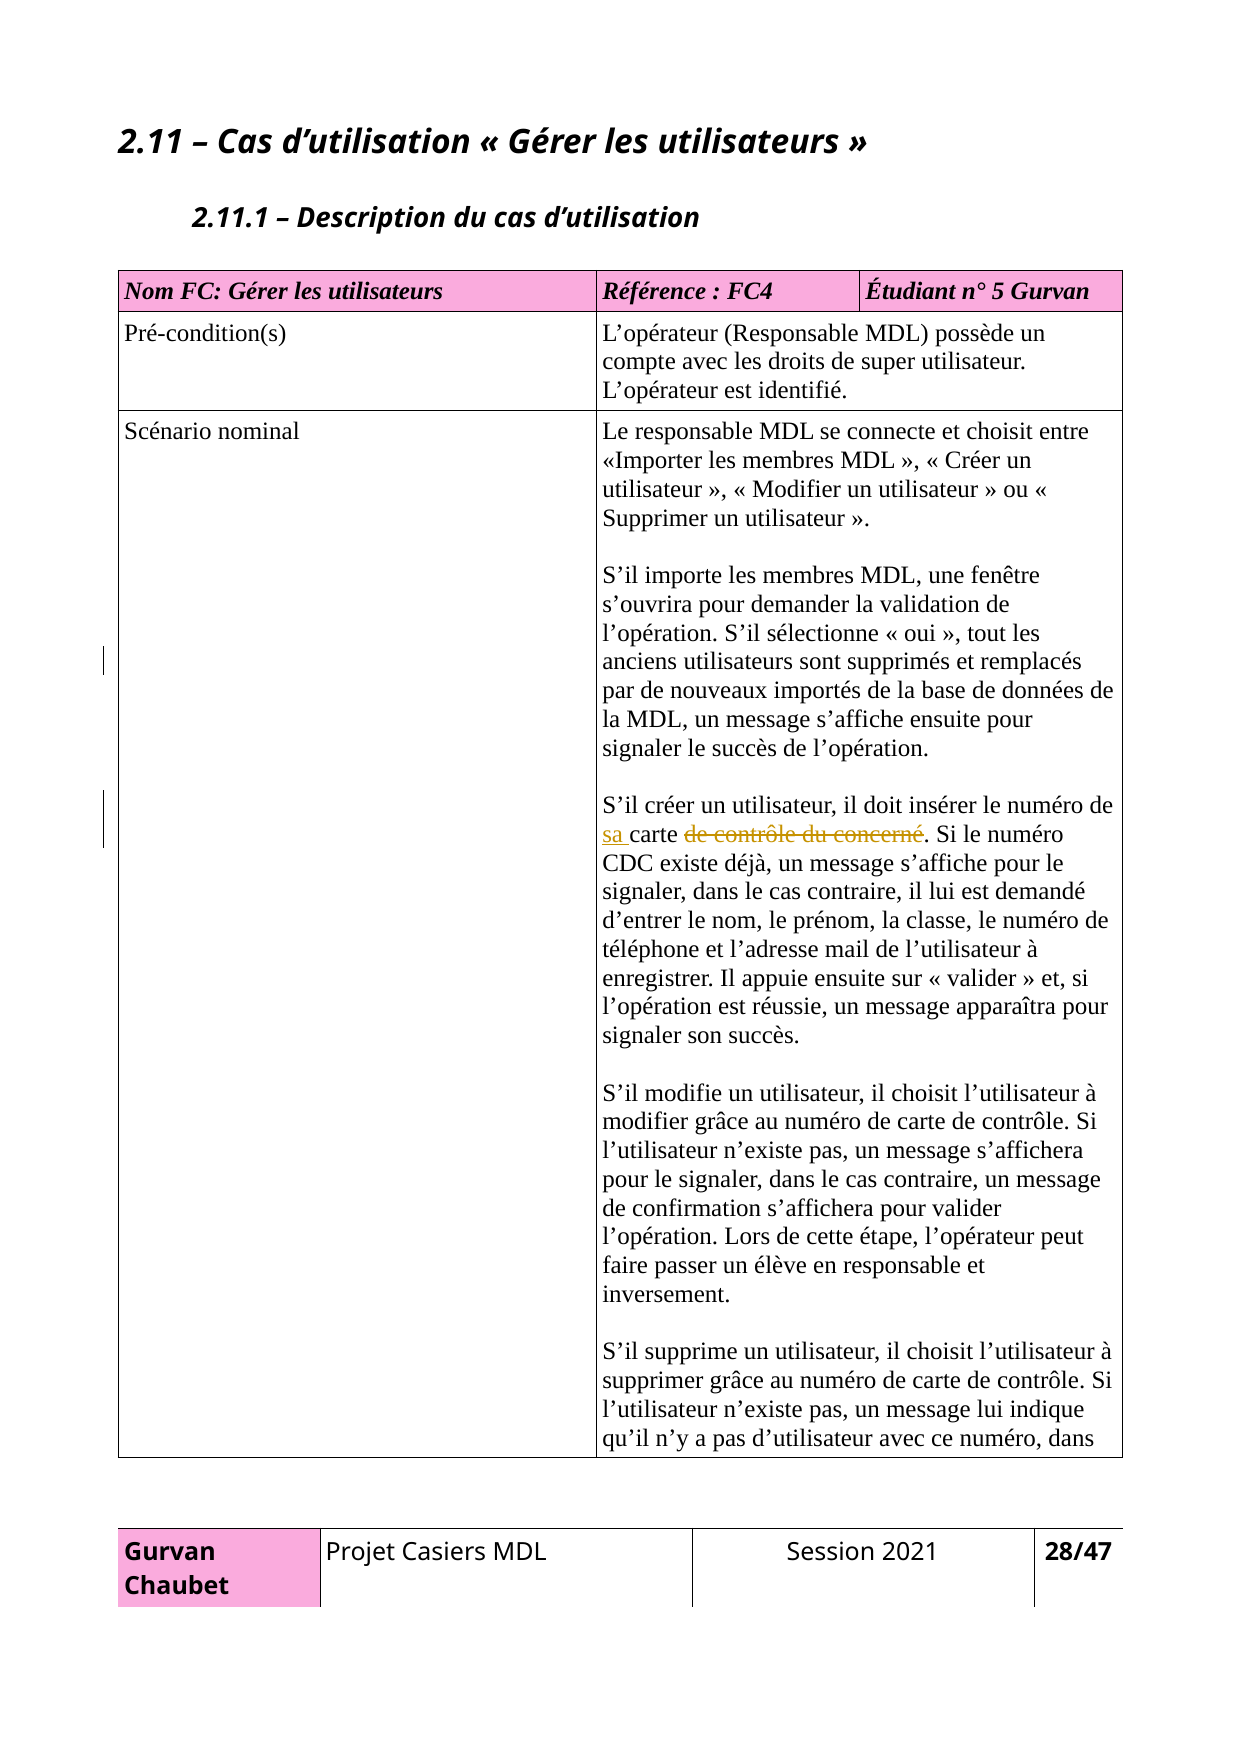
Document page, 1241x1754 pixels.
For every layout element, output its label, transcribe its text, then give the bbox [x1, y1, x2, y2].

table_cell Pré-condition(s) [119, 312, 596, 410]
table_cell Le responsable MDL se connecte et choisit entre «Importer les membres MDL », « Créer un utilisateur », « Modifier un utilisateur » ou « Supprimer un utilisateur ». S’il importe les membres MDL, une fenêtre s’ouvrira pour demander la validation de l’opération. S’il sélectionne « oui », tout les anciens utilisateurs sont supprimés et remplacés par de nouveaux importés de la base de données de la MDL, un message s’affiche ensuite pour signaler le succès de l’opération. S’il créer un utilisateur, il doit insérer le numéro de sa carte . Si le numéro CDC existe déjà, un message s’affiche pour le signaler, dans le cas contraire, il lui est demandé d’entrer le nom, le prénom, la classe, le numéro de téléphone et l’adresse mail de l’utilisateur à enregistrer. Il appuie ensuite sur « valider » et, si l’opération est réussie, un message apparaîtra pour signaler son succès. S’il modifie un utilisateur, il choisit l’utilisateur à modifier grâce au numéro de carte de contrôle. Si l’utilisateur n’existe pas, un message s’affichera pour le signaler, dans le cas contraire, un message de confirmation s’affichera pour valider l’opération. Lors de cette étape, l’opérateur peut faire passer un élève en responsable et inversement. S’il supprime un utilisateur, il choisit l’utilisateur à supprimer grâce au numéro de carte de contrôle. Si l’utilisateur n’existe pas, un message lui indique qu’il n’y a pas d’utilisateur avec ce numéro, dans [597, 411, 1122, 1457]
table_cell Scénario nominal [119, 411, 596, 1457]
table_header Étudiant n° 5 Gurvan [860, 271, 1122, 311]
subtitle 2.11.1 – Description du cas d’utilisation [118, 198, 1122, 236]
subtitle 2.11 – Cas d’utilisation « Gérer les utilisateurs » [118, 118, 1122, 164]
table_header Nom FC: Gérer les utilisateurs [119, 271, 596, 311]
table_header Référence : FC4 [597, 271, 859, 311]
table_cell L’opérateur (Responsable MDL) possède un compte avec les droits de super utilisateur. L’opérateur est identifié. [597, 312, 1122, 410]
